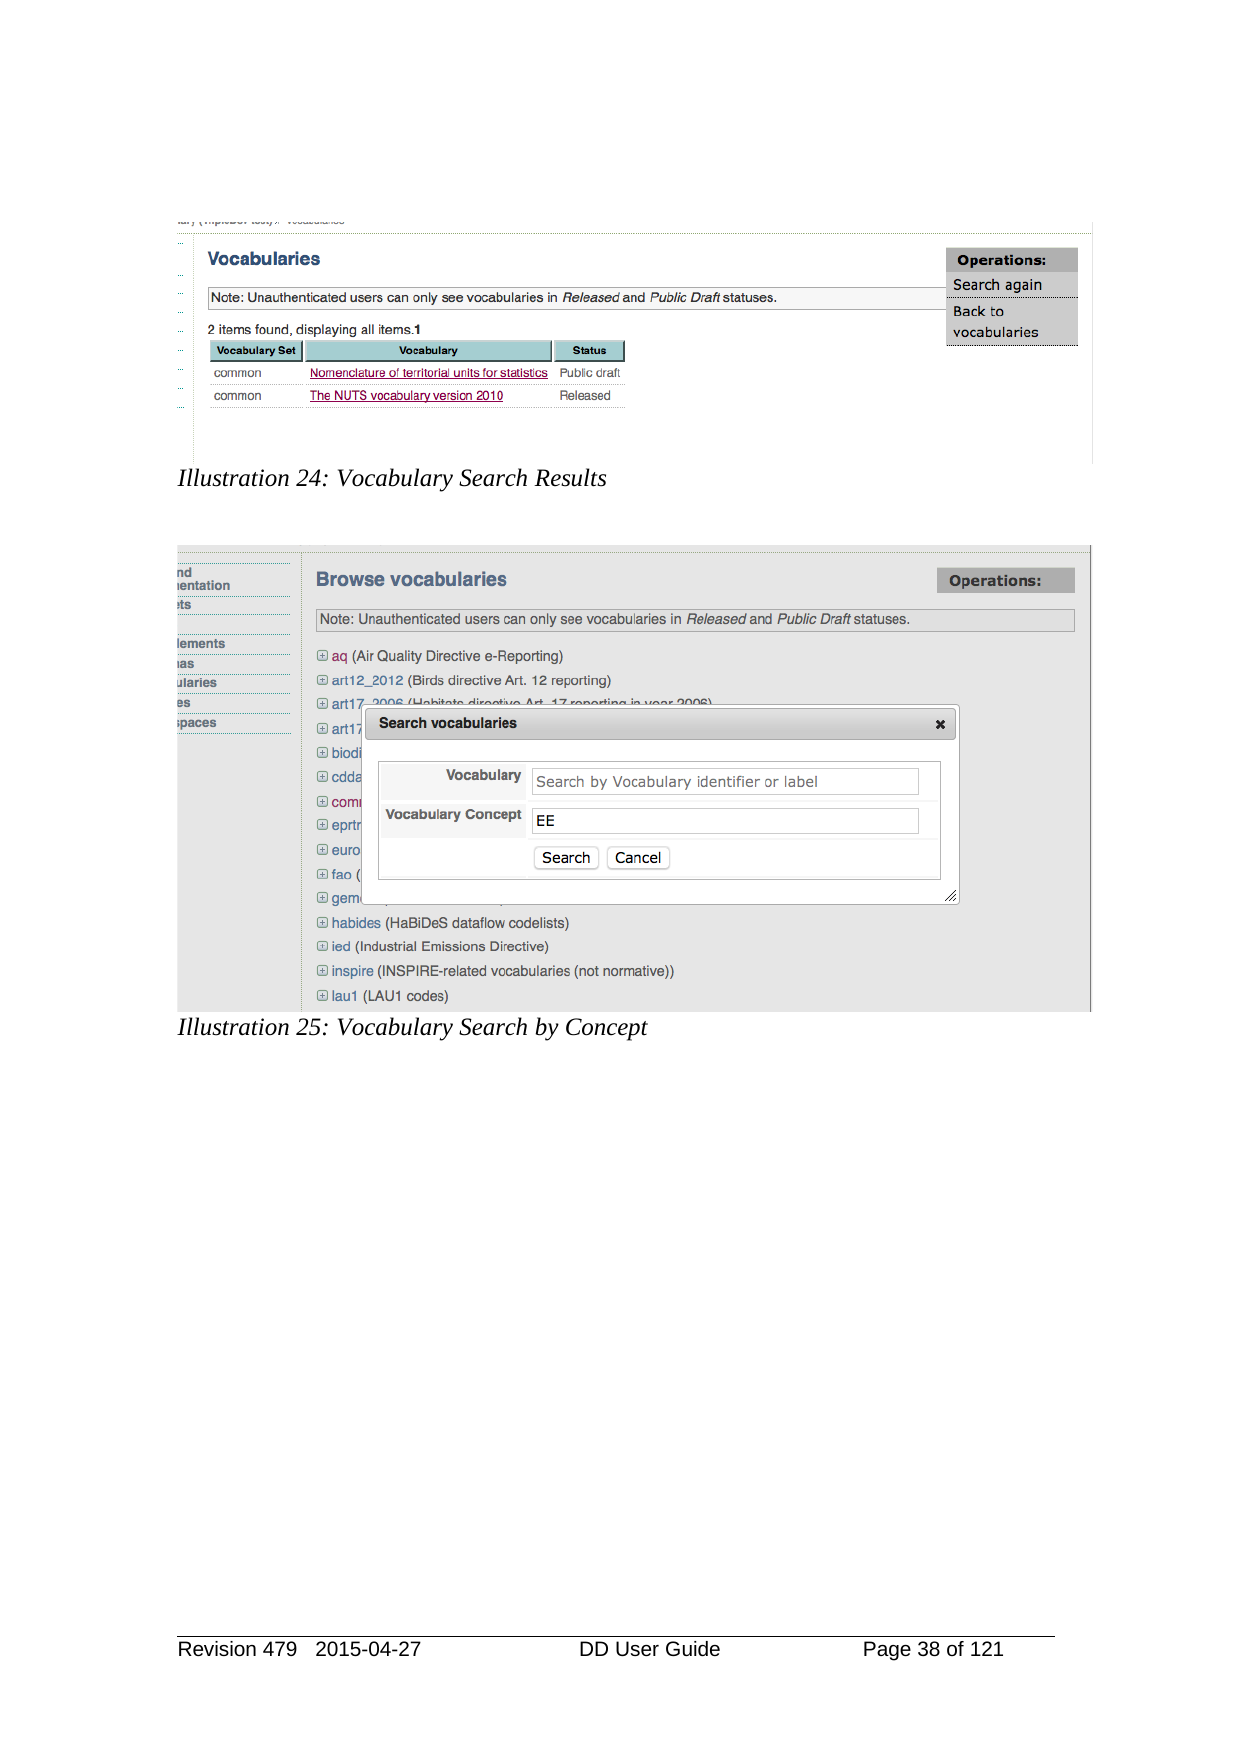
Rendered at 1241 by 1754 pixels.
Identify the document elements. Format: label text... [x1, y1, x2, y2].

text Illustration 25: Vocabulary Search by Concept [177, 1012, 1092, 1041]
text Illustration 24: Vocabulary Search Results [177, 464, 1092, 492]
picture [177, 222, 1093, 464]
picture [177, 545, 1093, 1012]
